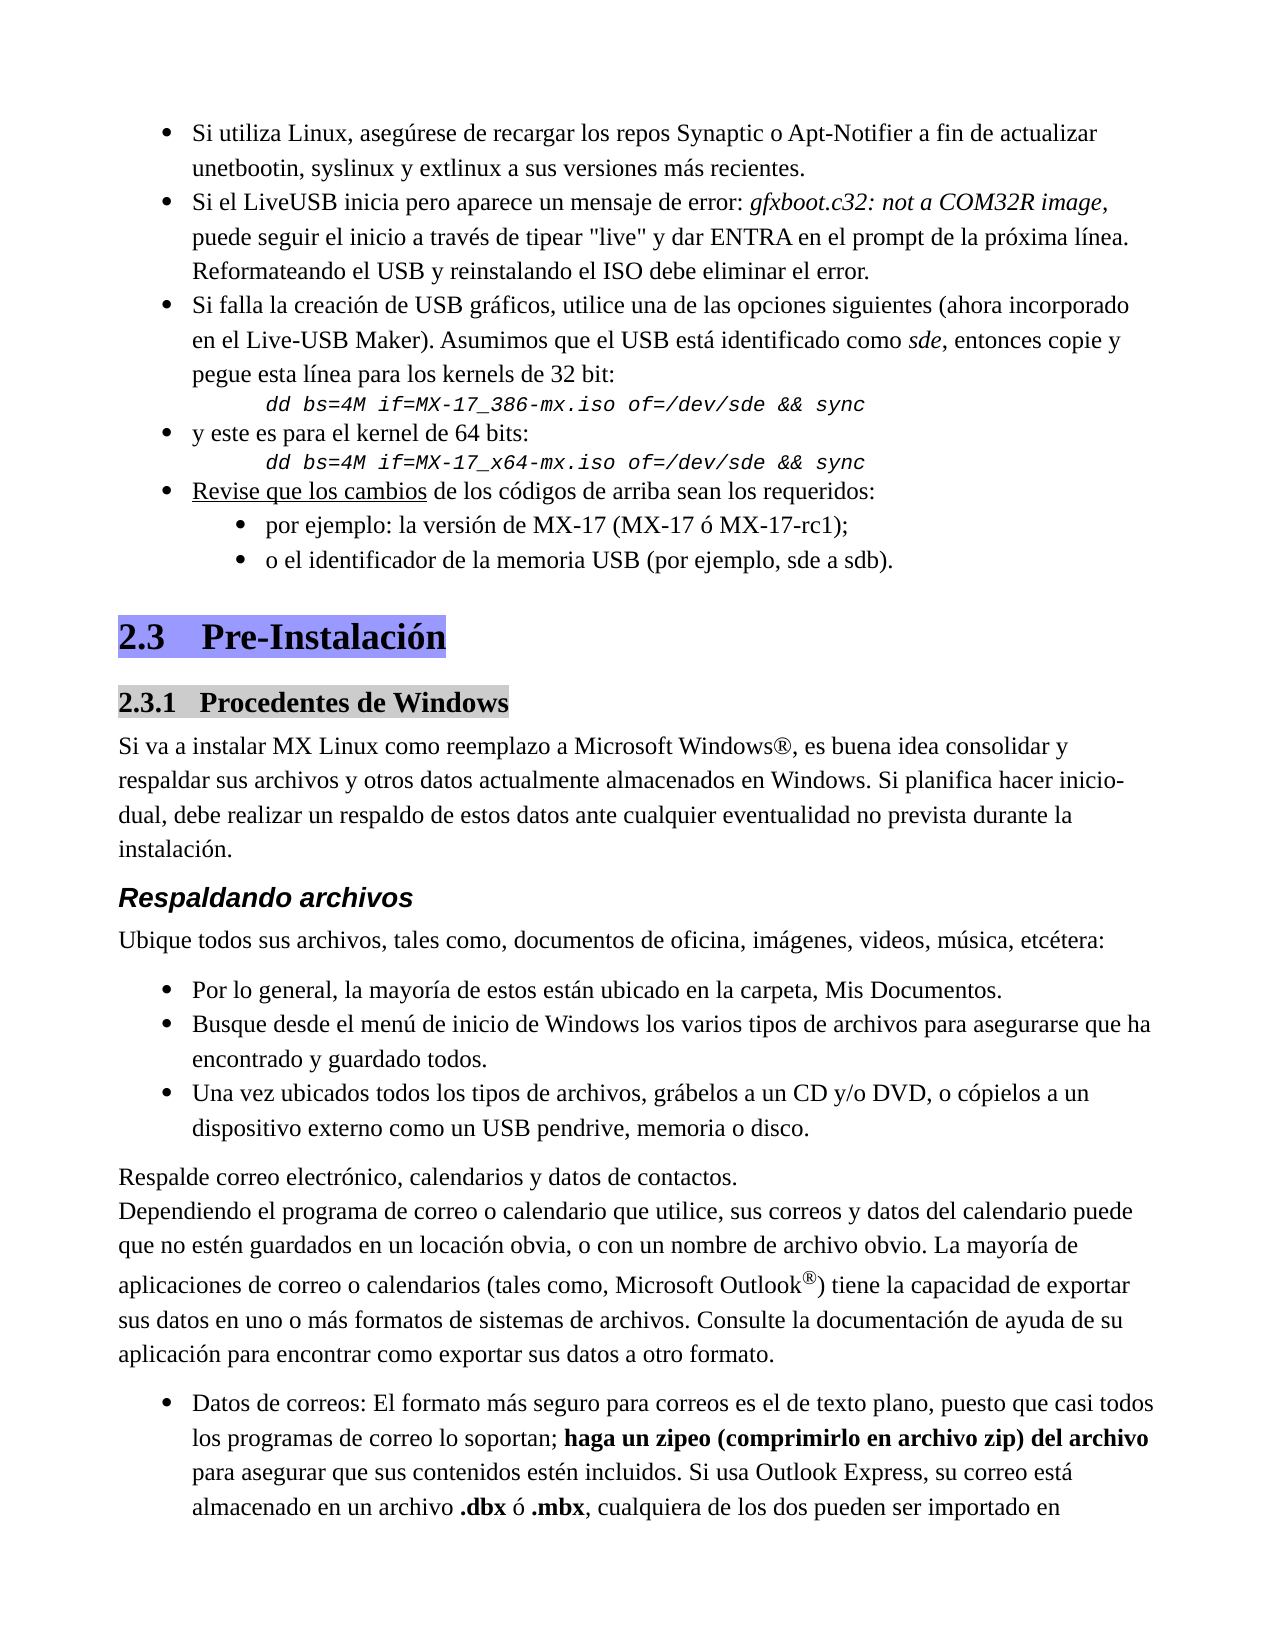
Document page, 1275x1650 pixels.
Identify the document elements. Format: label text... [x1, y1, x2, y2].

list Por lo general, la mayoría de estos están ubicado en la carpeta, Mis Documentos. [162, 975, 1157, 1003]
text Respalde correo electrónico, calendarios y datos de contactos. [118, 1162, 1157, 1190]
text dd bs=4M if=MX-17_386-mx.iso of=/dev/sde && sync [265, 394, 1157, 418]
subtitle 2.3 Pre-Instalación [118, 614, 1157, 658]
text Dependiendo el programa de correo o calendario que utilice, sus correos y datos del calendario puede que no estén guardados en un locación obvia, o con un nombre de archivo obvio. La mayoría de aplicaciones de correo o calendarios (tales como, Microsoft Outlook®) tiene la capacidad de exportar sus datos en uno o más formatos de sistemas de archivos. Consulte la documentación de ayuda de su aplicación para encontrar como exportar sus datos a otro formato. [118, 1196, 1157, 1368]
list Una vez ubicados todos los tipos de archivos, grábelos a un CD y/o DVD, o cópielos a un dispositivo externo como un USB pendrive, memoria o disco. [162, 1078, 1157, 1141]
text dd bs=4M if=MX-17_x64-mx.iso of=/dev/sde && sync [265, 452, 1157, 476]
list Datos de correos: El formato más seguro para correos es el de texto plano, puesto que casi todos los programas de correo lo soportan; haga un zipeo (comprimirlo en archivo zip) del archivo para asegurar que sus contenidos estén incluidos. Si usa Outlook Express, su correo está almacenado en un archivo .dbx ó .mbx, cualquiera de los dos pueden ser importado en [162, 1388, 1157, 1521]
subtitle Respaldando archivos [118, 881, 1157, 913]
list Si el LiveUSB inicia pero aparece un mensaje de error: gfxboot.c32: not a COM32R image, puede seguir el inicio a través de tipear "live" y dar ENTRA en el prompt de la próxima línea. Reformateando el USB y reinstalando el ISO debe eliminar el error. [162, 187, 1157, 285]
list Revise que los cambios de los códigos de arriba sean los requeridos: [162, 476, 1157, 504]
list y este es para el kernel de 64 bits: [162, 418, 1157, 446]
list Si falla la creación de USB gráficos, utilice una de las opciones siguientes (ahora incorporado en el Live-USB Maker). Asumimos que el USB está identificado como sde, entonces copie y pegue esta línea para los kernels de 32 bit: [162, 291, 1157, 388]
list o el identificador de la memoria USB (por ejemplo, sde a sdb). [236, 545, 1157, 573]
list Busque desde el menú de inicio de Windows los varios tipos de archivos para asegurarse que ha encontrado y guardado todos. [162, 1009, 1157, 1072]
subtitle 2.3.1 Procedentes de Windows [509, 685, 1157, 718]
list por ejemplo: la versión de MX-17 (MX-17 ó MX-17-rc1); [236, 510, 1157, 539]
text Si va a instalar MX Linux como reemplazo a Microsoft Windows®, es buena idea consolidar y respaldar sus archivos y otros datos actualmente almacenados en Windows. Si planifica hacer inicio-dual, debe realizar un respaldo de estos datos ante cualquier eventualidad no prevista durante la instalación. [118, 731, 1157, 863]
text Ubique todos sus archivos, tales como, documentos de oficina, imágenes, videos, música, etcétera: [118, 926, 1157, 954]
list Si utiliza Linux, asegúrese de recargar los repos Synaptic o Apt-Notifier a fin de actualizar unetbootin, syslinux y extlinux a sus versiones más recientes. [162, 118, 1157, 181]
